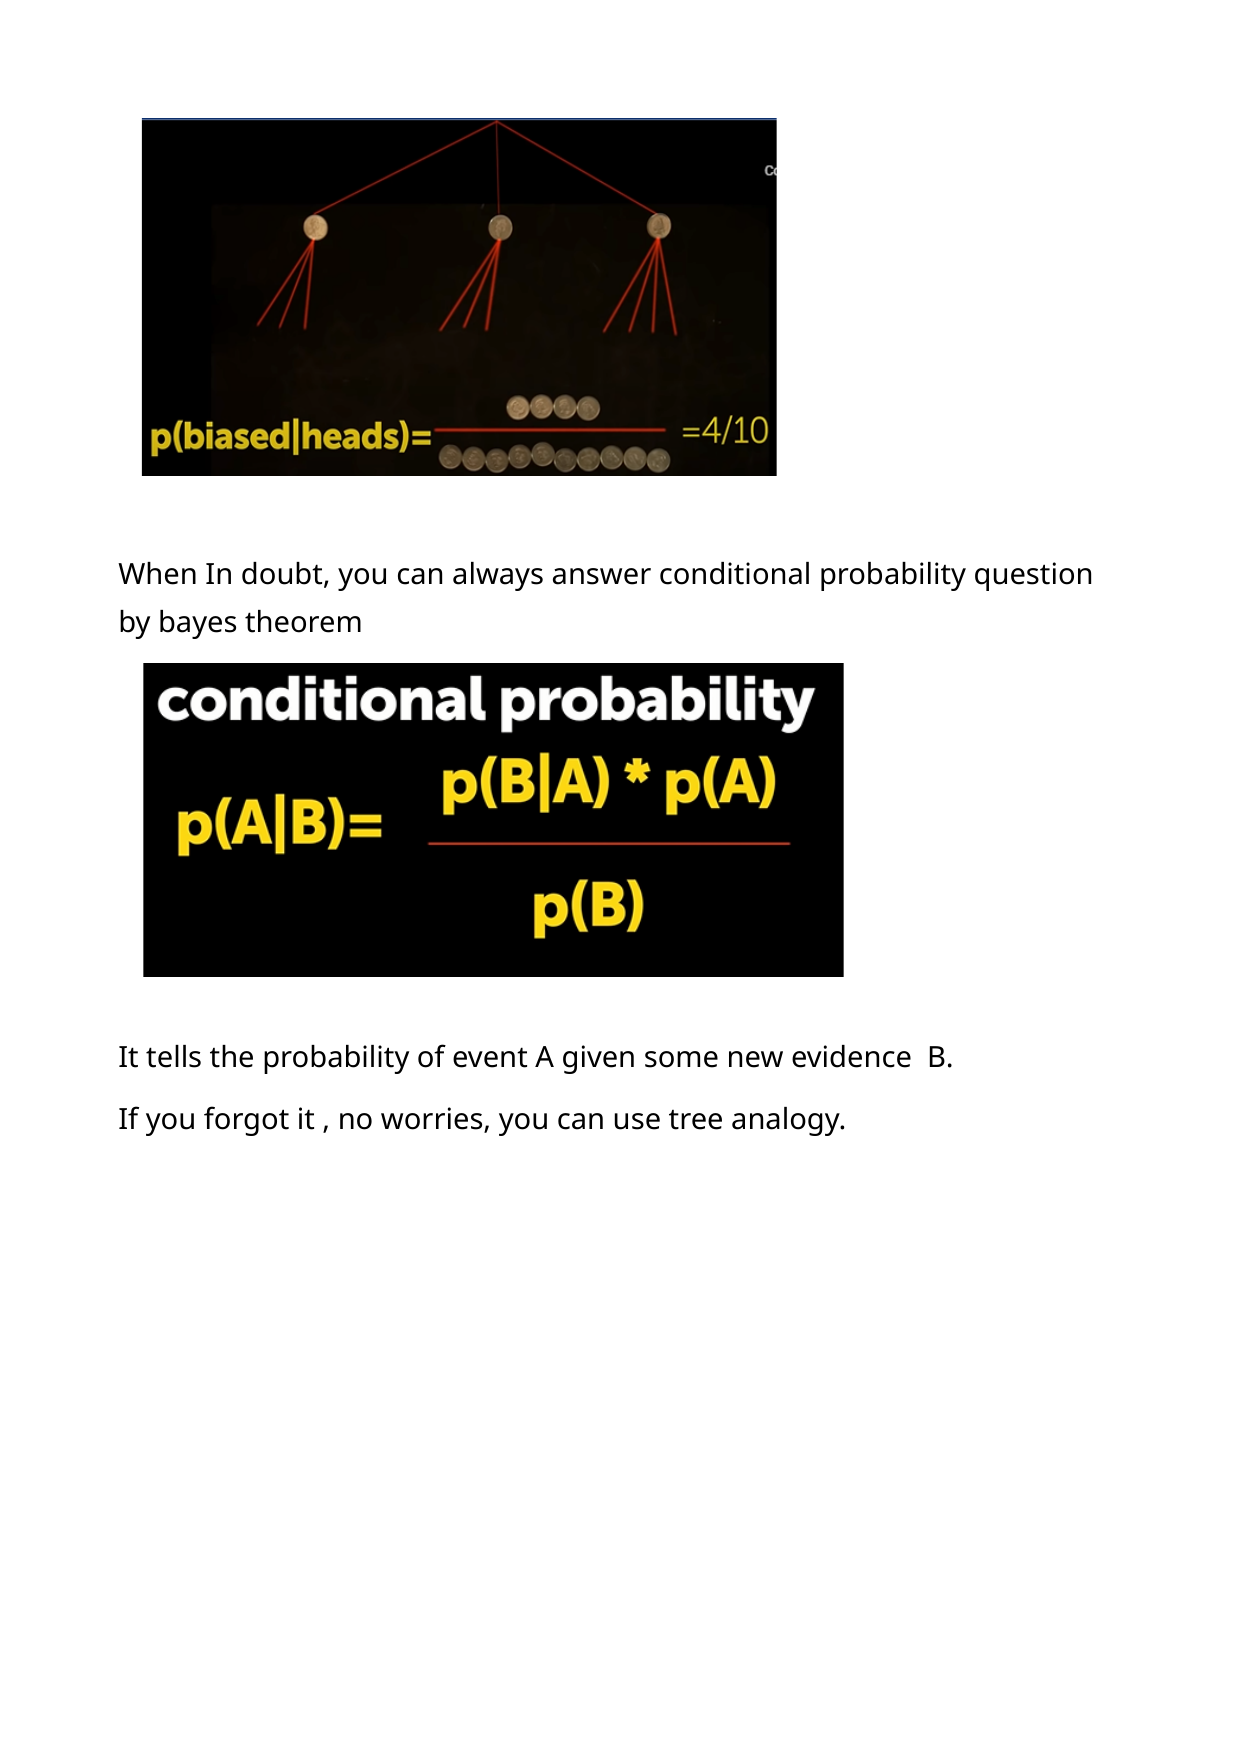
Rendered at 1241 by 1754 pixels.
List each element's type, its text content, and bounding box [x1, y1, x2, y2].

picture [143, 663, 844, 977]
picture [141, 118, 777, 476]
text When In doubt, you can always answer conditional probability question by bayes theorem [118, 553, 1122, 641]
text If you forgot it , no worries, you can use tree analogy. [118, 1098, 1122, 1138]
text It tells the probability of event A given some new evidence B. [118, 1036, 1122, 1076]
